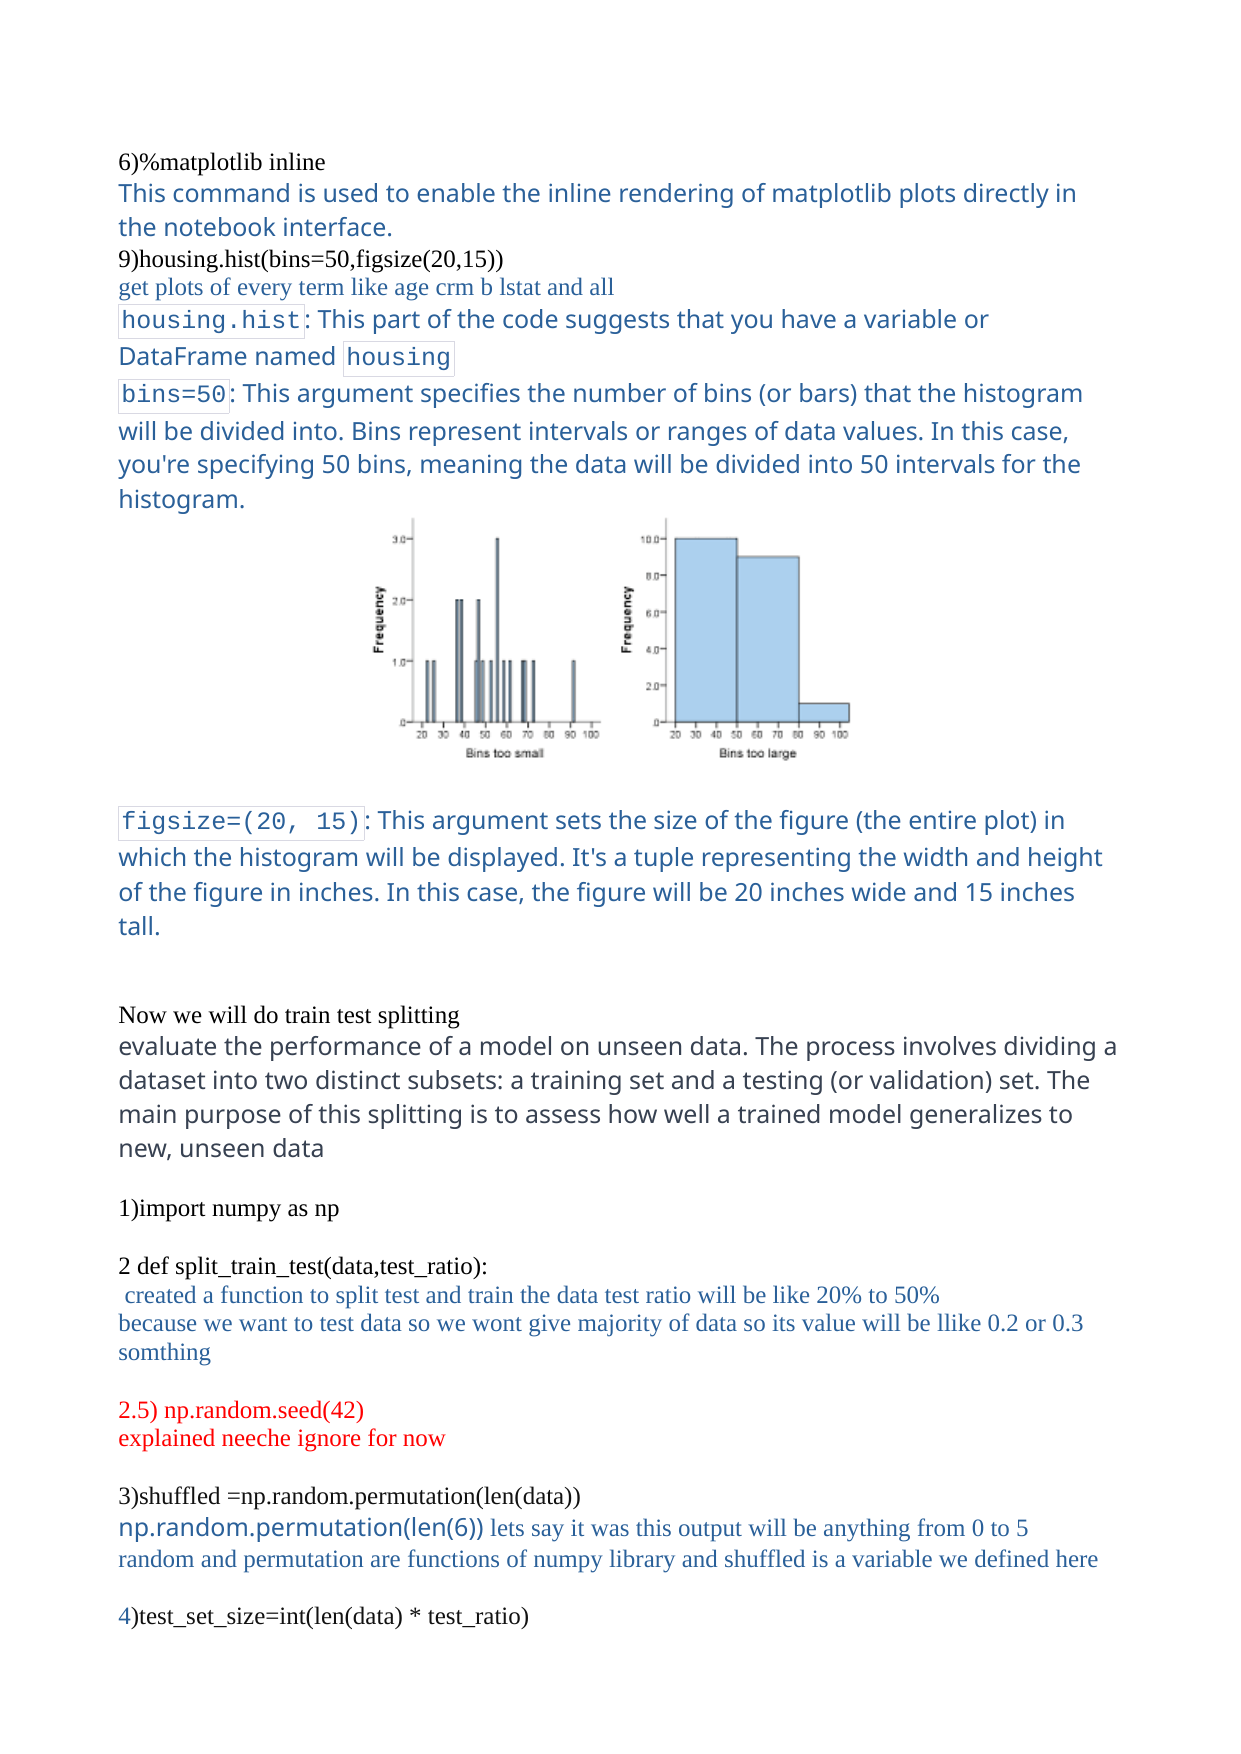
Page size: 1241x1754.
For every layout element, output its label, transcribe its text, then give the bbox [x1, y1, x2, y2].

text 6)%matplotlib inline [118, 147, 1122, 176]
picture [371, 515, 869, 764]
text housing.hist: This part of the code suggests that you have a variable or DataFrame named housing [118, 301, 1122, 376]
text 3)shuffled =np.random.permutation(len(data)) [118, 1481, 1122, 1510]
text Now we will do train test splitting [118, 1000, 1122, 1028]
text 2.5) np.random.seed(42) [118, 1395, 1122, 1423]
text because we want to test data so we wont give majority of data so its value will be llike 0.2 or 0.3 somthing [118, 1308, 1122, 1366]
text bins=50: This argument specifies the number of bins (or bars) that the histogram will be divided into. Bins represent intervals or ranges of data values. In this case, you're specifying 50 bins, meaning the data will be divided into 50 intervals for the histogram. [118, 376, 1122, 515]
text random and permutation are functions of numpy library and shuffled is a variable we defined here [118, 1544, 1122, 1573]
text created a function to split test and train the data test ratio will be like 20% to 50% [118, 1280, 1122, 1308]
text evaluate the performance of a model on unseen data. The process involves dividing a dataset into two distinct subsets: a training set and a testing (or validation) set. The main purpose of this splitting is to assess how well a trained model generalizes to new, unseen data [118, 1028, 1122, 1165]
text 4)test_set_size=int(len(data) * test_ratio) [118, 1601, 1122, 1630]
text 2 def split_train_test(data,test_ratio): [118, 1251, 1122, 1280]
text np.random.permutation(len(6)) lets say it was this output will be anything from 0 to 5 [118, 1510, 1122, 1544]
text 9)housing.hist(bins=50,figsize(20,15)) [118, 244, 1122, 272]
text figsize=(20, 15): This argument sets the size of the figure (the entire plot) in which the histogram will be displayed. It's a tuple representing the width and height of the figure in inches. In this case, the figure will be 20 inches wide and 15 inches tall. [118, 803, 1122, 942]
text explained neeche ignore for now [118, 1423, 1122, 1452]
text This command is used to enable the inline rendering of matplotlib plots directly in the notebook interface. [118, 176, 1122, 244]
text 1)import numpy as np [118, 1193, 1122, 1222]
text get plots of every term like age crm b lstat and all [118, 272, 1122, 301]
